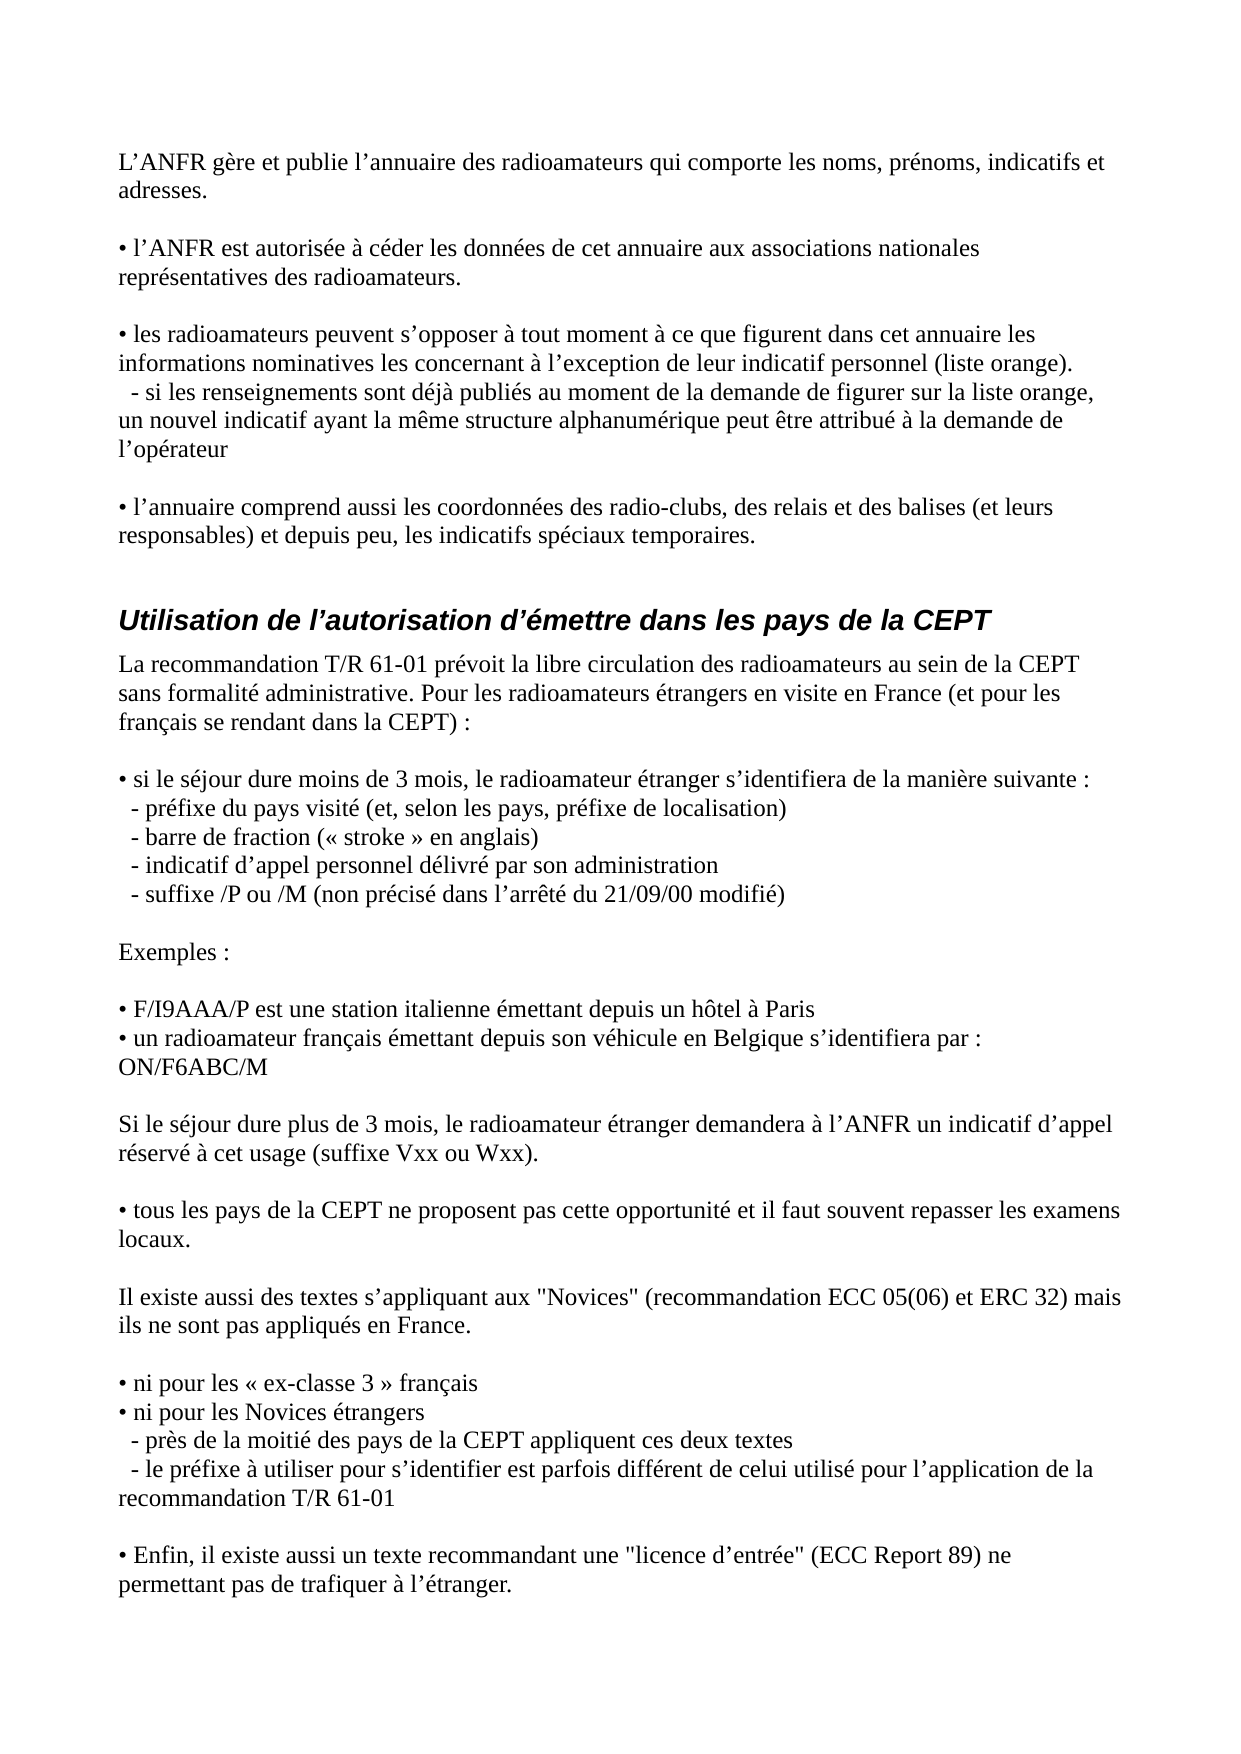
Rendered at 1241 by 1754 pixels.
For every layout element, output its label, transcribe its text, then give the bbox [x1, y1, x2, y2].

text • Enfin, il existe aussi un texte recommandant une "licence d’entrée" (ECC Report 89) ne permettant pas de trafiquer à l’étranger. [118, 1540, 1122, 1598]
text La recommandation T/R 61-01 prévoit la libre circulation des radioamateurs au sein de la CEPT sans formalité administrative. Pour les radioamateurs étrangers en visite en France (et pour les français se rendant dans la CEPT) : [118, 649, 1122, 735]
text - si les renseignements sont déjà publiés au moment de la demande de figurer sur la liste orange, un nouvel indicatif ayant la même structure alphanumérique peut être attribué à la demande de l’opérateur [118, 377, 1122, 463]
text • si le séjour dure moins de 3 mois, le radioamateur étranger s’identifiera de la manière suivante : [118, 764, 1122, 793]
text L’ANFR gère et publie l’annuaire des radioamateurs qui comporte les noms, prénoms, indicatifs et adresses. [118, 147, 1122, 204]
text • F/I9AAA/P est une station italienne émettant depuis un hôtel à Paris [118, 994, 1122, 1023]
text • l’annuaire comprend aussi les coordonnées des radio-clubs, des relais et des balises (et leurs responsables) et depuis peu, les indicatifs spéciaux temporaires. [118, 492, 1122, 549]
text • tous les pays de la CEPT ne proposent pas cette opportunité et il faut souvent repasser les examens locaux. [118, 1195, 1122, 1253]
text Exemples : [118, 937, 1122, 965]
text • l’ANFR est autorisée à céder les données de cet annuaire aux associations nationales représentatives des radioamateurs. [118, 233, 1122, 291]
text - le préfixe à utiliser pour s’identifier est parfois différent de celui utilisé pour l’application de la recommandation T/R 61-01 [118, 1454, 1122, 1512]
text Si le séjour dure plus de 3 mois, le radioamateur étranger demandera à l’ANFR un indicatif d’appel réservé à cet usage (suffixe Vxx ou Wxx). [118, 1109, 1122, 1167]
text - préfixe du pays visité (et, selon les pays, préfixe de localisation) [118, 793, 1122, 822]
text • ni pour les « ex-classe 3 » français [118, 1368, 1122, 1397]
text - barre de fraction (« stroke » en anglais) [118, 822, 1122, 850]
text - indicatif d’appel personnel délivré par son administration [118, 850, 1122, 879]
subtitle Utilisation de l’autorisation d’émettre dans les pays de la CEPT [118, 603, 1122, 637]
text - près de la moitié des pays de la CEPT appliquent ces deux textes [118, 1425, 1122, 1454]
text • les radioamateurs peuvent s’opposer à tout moment à ce que figurent dans cet annuaire les informations nominatives les concernant à l’exception de leur indicatif personnel (liste orange). [118, 319, 1122, 377]
text • un radioamateur français émettant depuis son véhicule en Belgique s’identifiera par : ON/F6ABC/M [118, 1023, 1122, 1080]
text • ni pour les Novices étrangers [118, 1397, 1122, 1425]
text Il existe aussi des textes s’appliquant aux "Novices" (recommandation ECC 05(06) et ERC 32) mais ils ne sont pas appliqués en France. [118, 1282, 1122, 1339]
text - suffixe /P ou /M (non précisé dans l’arrêté du 21/09/00 modifié) [118, 879, 1122, 908]
